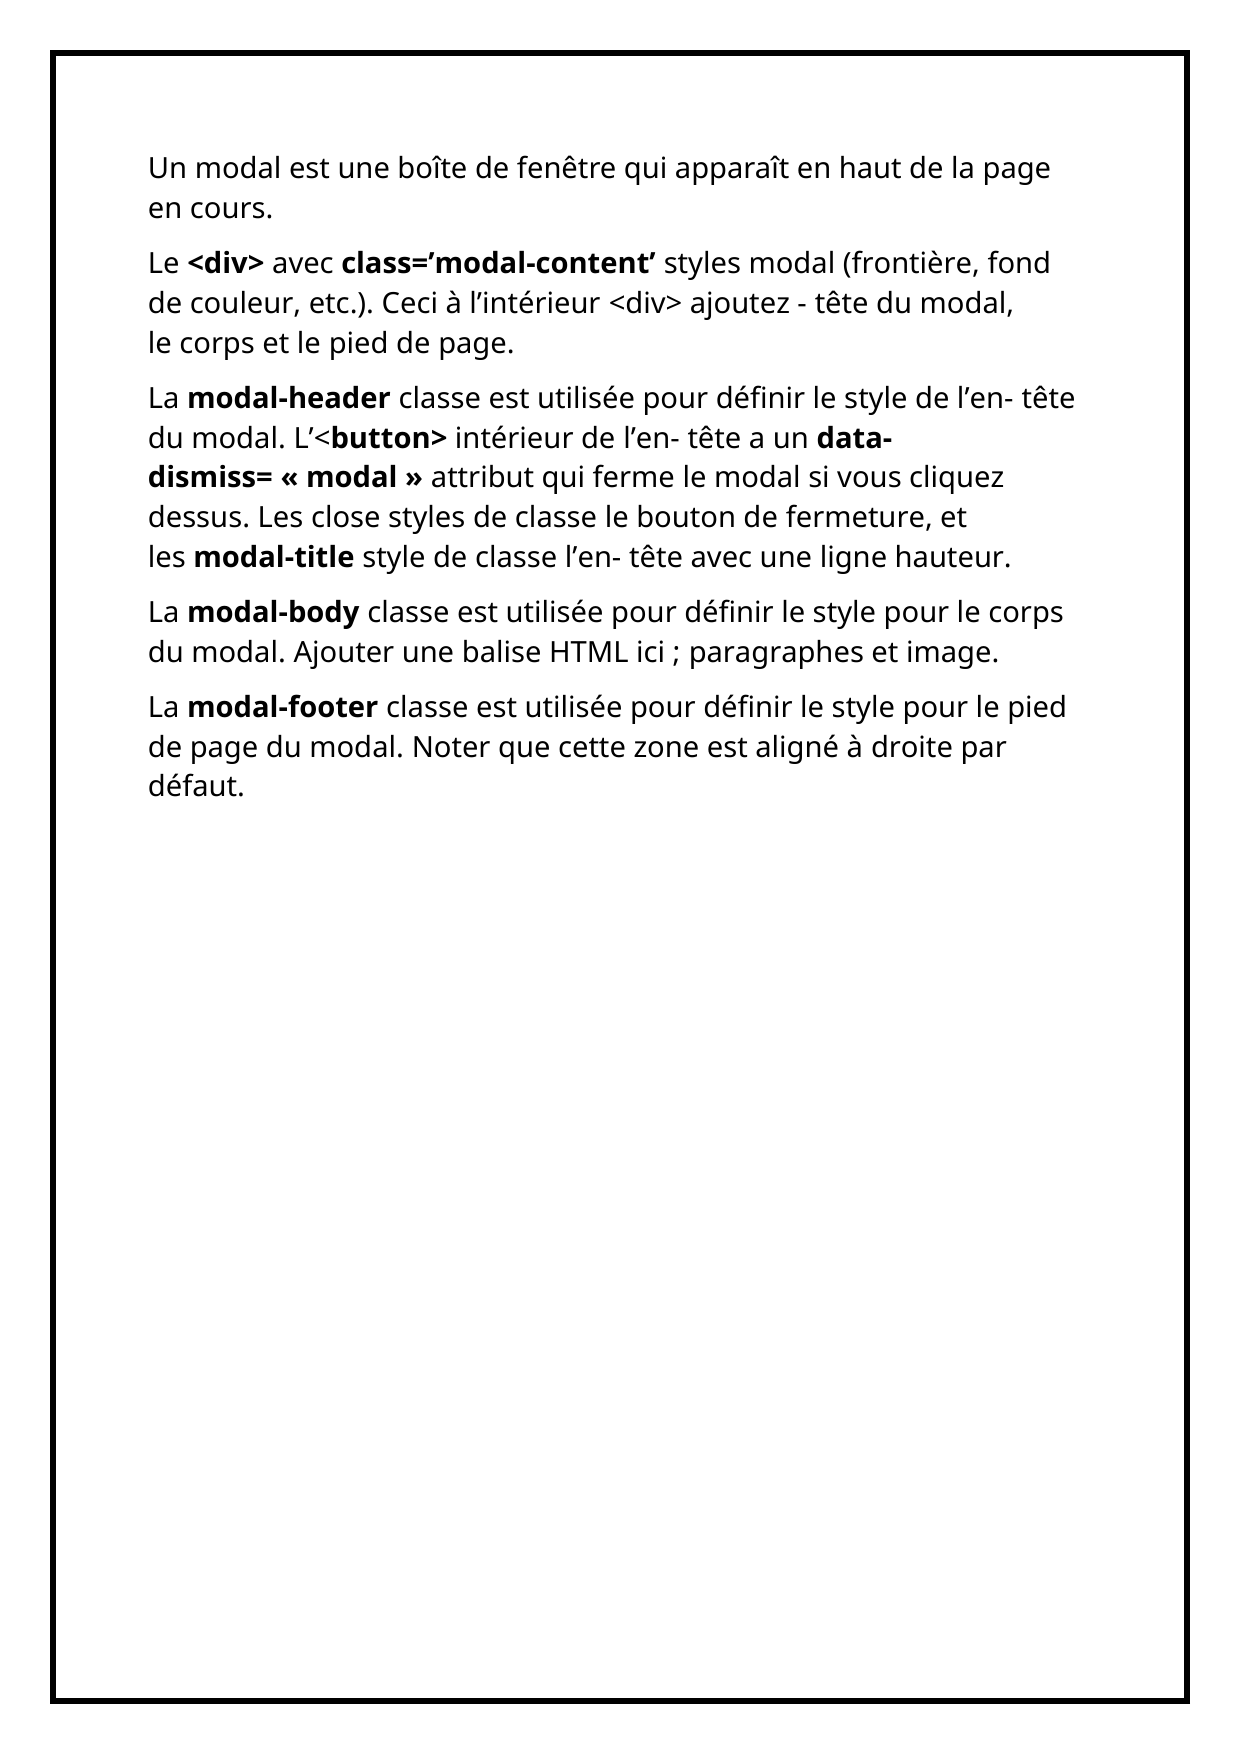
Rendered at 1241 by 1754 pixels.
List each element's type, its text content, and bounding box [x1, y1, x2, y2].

text La modal-footer classe est utilisée pour définir le style pour le pied de page du modal. Noter que cette zone est aligné à droite par défaut. [148, 686, 1093, 805]
text La modal-body classe est utilisée pour définir le style pour le corps du modal. Ajouter une balise HTML ici ; paragraphes et image. [148, 591, 1093, 671]
text La modal-header classe est utilisée pour définir le style de l’en- tête du modal. L’<button> intérieur de l’en- tête a un data-dismiss= « modal » attribut qui ferme le modal si vous cliquez dessus. Les close styles de classe le bouton de fermeture, et les modal-title style de classe l’en- tête avec une ligne hauteur. [148, 377, 1093, 576]
text Un modal est une boîte de fenêtre qui apparaît en haut de la page en cours. [148, 148, 1093, 227]
text Le <div> avec class=’modal-content’ styles modal (frontière, fond de couleur, etc.). Ceci à l’intérieur <div> ajoutez - tête du modal, le corps et le pied de page. [148, 243, 1093, 362]
